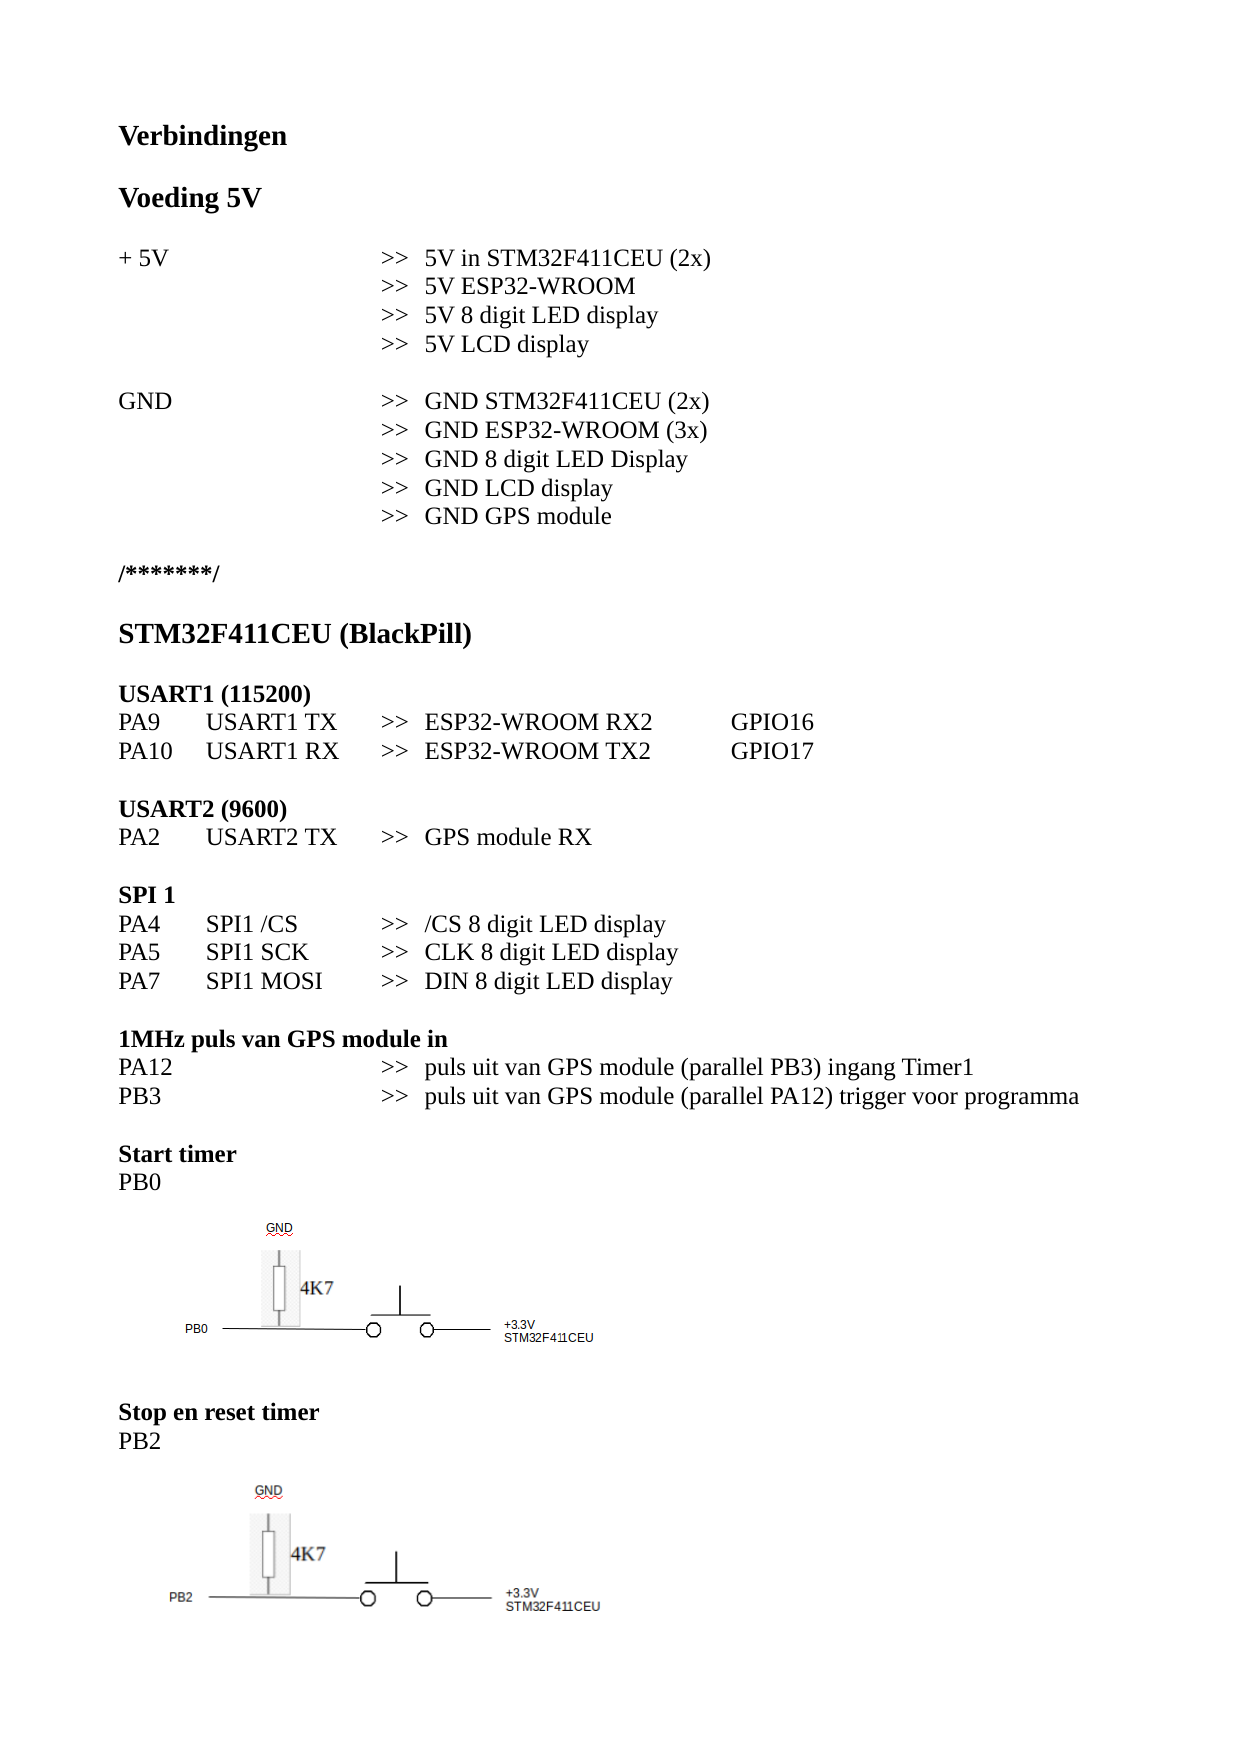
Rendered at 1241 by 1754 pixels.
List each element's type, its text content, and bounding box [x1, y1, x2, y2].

text >> GND LCD display [118, 473, 1122, 501]
text PA12 >> puls uit van GPS module (parallel PB3) ingang Timer1 [118, 1052, 1122, 1081]
text PA4 SPI1 /CS >> /CS 8 digit LED display [118, 909, 1122, 937]
text >> GND 8 digit LED Display [118, 444, 1122, 473]
text USART1 (115200) [118, 679, 1122, 707]
text >> GND GPS module [118, 501, 1122, 530]
text Verbindingen [118, 118, 1122, 152]
text + 5V >> 5V in STM32F411CEU (2x) [118, 243, 1122, 271]
picture [171, 1210, 604, 1367]
text PA7 SPI1 MOSI >> DIN 8 digit LED display [118, 966, 1122, 995]
text >> 5V 8 digit LED display [118, 300, 1122, 329]
text >> GND ESP32-WROOM (3x) [118, 415, 1122, 444]
picture [165, 1474, 610, 1667]
text >> 5V ESP32-WROOM [118, 271, 1122, 300]
text PB2 [118, 1426, 1122, 1455]
text PB0 [118, 1167, 1122, 1196]
text 1MHz puls van GPS module in [118, 1024, 1122, 1052]
text SPI 1 [118, 880, 1122, 909]
text Stop en reset timer [118, 1397, 1122, 1426]
text Start timer [118, 1139, 1122, 1167]
text STM32F411CEU (BlackPill) [118, 616, 1122, 650]
text PA2 USART2 TX >> GPS module RX [118, 822, 1122, 851]
text PA9 USART1 TX >> ESP32-WROOM RX2 GPIO16 [118, 707, 1122, 736]
text GND >> GND STM32F411CEU (2x) [118, 386, 1122, 415]
text /*******/ [118, 559, 1122, 588]
text >> 5V LCD display [118, 329, 1122, 358]
text PA10 USART1 RX >> ESP32-WROOM TX2 GPIO17 [118, 736, 1122, 765]
text PA5 SPI1 SCK >> CLK 8 digit LED display [118, 937, 1122, 966]
text USART2 (9600) [118, 794, 1122, 822]
text Voeding 5V [118, 180, 1122, 214]
text PB3 >> puls uit van GPS module (parallel PA12) trigger voor programma [118, 1081, 1122, 1110]
